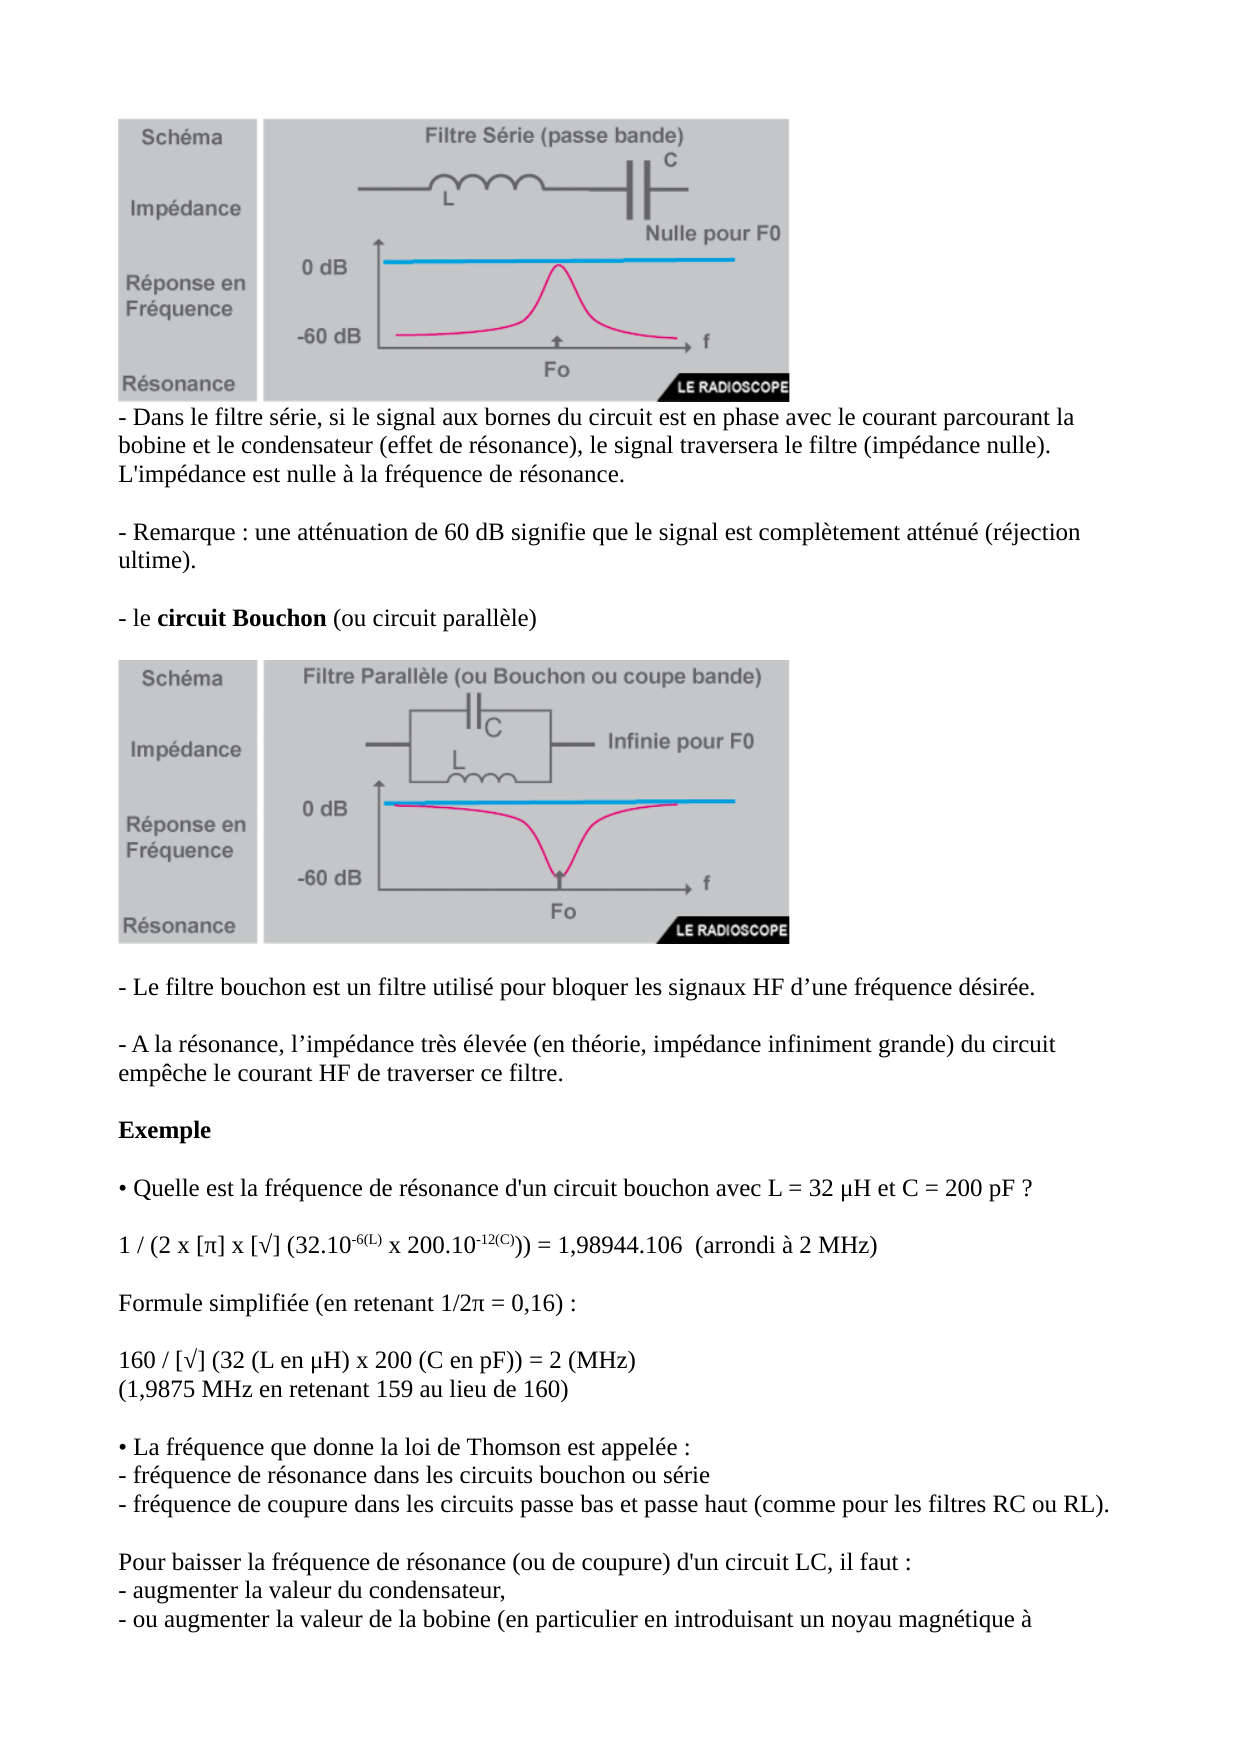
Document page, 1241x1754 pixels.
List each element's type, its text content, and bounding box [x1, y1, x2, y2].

text (1,9875 MHz en retenant 159 au lieu de 160) [118, 1374, 1122, 1403]
text - fréquence de résonance dans les circuits bouchon ou série [118, 1461, 1122, 1489]
text - Remarque : une atténuation de 60 dB signifie que le signal est complètement atténué (réjection ultime). [118, 517, 1122, 574]
text • La fréquence que donne la loi de Thomson est appelée : [118, 1432, 1122, 1461]
picture [118, 118, 790, 402]
text 160 / [√] (32 (L en μH) x 200 (C en pF)) = 2 (MHz) [118, 1346, 1122, 1374]
text 1 / (2 x [π] x [√] (32.10-6(L) x 200.10-12(C))) = 1,98944.106 (arrondi à 2 MHz) [118, 1231, 1122, 1259]
text Pour baisser la fréquence de résonance (ou de coupure) d'un circuit LC, il faut : [118, 1547, 1122, 1576]
text Formule simplifiée (en retenant 1/2π = 0,16) : [118, 1288, 1122, 1317]
text - Dans le filtre série, si le signal aux bornes du circuit est en phase avec le courant parcourant la bobine et le condensateur (effet de résonance), le signal traversera le filtre (impédance nulle). L'impédance est nulle à la fréquence de résonance. [118, 402, 1122, 488]
text - augmenter la valeur du condensateur, [118, 1576, 1122, 1604]
text - fréquence de coupure dans les circuits passe bas et passe haut (comme pour les filtres RC ou RL). [118, 1489, 1122, 1518]
text - le circuit Bouchon (ou circuit parallèle) [118, 603, 1122, 632]
text • Quelle est la fréquence de résonance d'un circuit bouchon avec L = 32 μH et C = 200 pF ? [118, 1173, 1122, 1202]
text - A la résonance, l’impédance très élevée (en théorie, impédance infiniment grande) du circuit empêche le courant HF de traverser ce filtre. [118, 1029, 1122, 1087]
picture [118, 660, 790, 944]
text Exemple [118, 1116, 1122, 1144]
text - ou augmenter la valeur de la bobine (en particulier en introduisant un noyau magnétique à [118, 1604, 1122, 1633]
text - Le filtre bouchon est un filtre utilisé pour bloquer les signaux HF d’une fréquence désirée. [118, 972, 1122, 1001]
